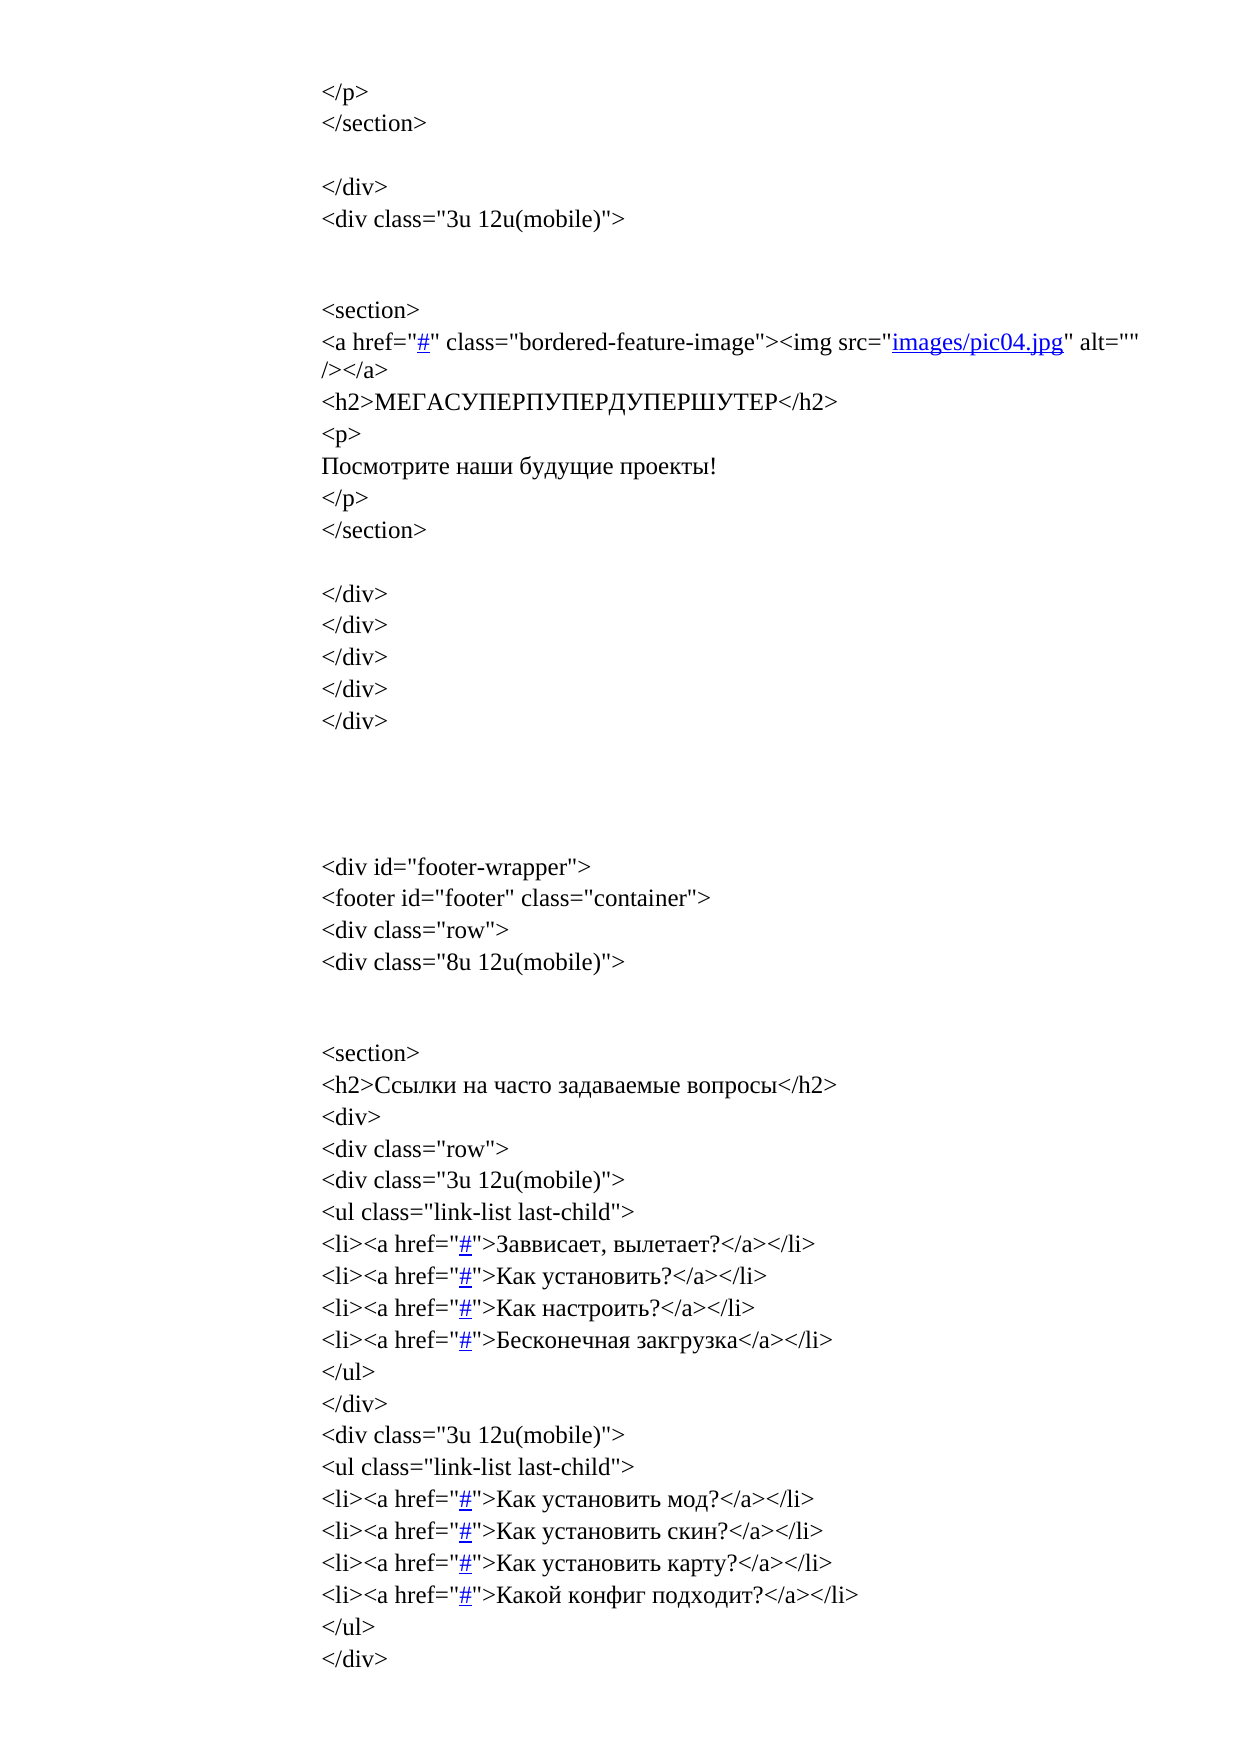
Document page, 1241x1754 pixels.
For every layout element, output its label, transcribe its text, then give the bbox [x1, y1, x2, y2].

table_cell [319, 1009, 1181, 1037]
table_cell [136, 171, 319, 202]
table_cell <h2>МЕГАСУПЕРПУПЕРДУПЕРШУТЕР</h2> [319, 386, 1181, 418]
table_cell [136, 1642, 319, 1674]
table_cell [319, 266, 1181, 293]
table_cell [319, 737, 1181, 768]
table_cell </section> [319, 514, 1181, 545]
table_cell </ul> [319, 1355, 1181, 1387]
table_cell <ul class="link-list last-child"> [319, 1451, 1181, 1483]
table_cell </div> [319, 705, 1181, 737]
table_cell [136, 545, 319, 577]
table_cell [136, 577, 319, 609]
table_cell [136, 1037, 319, 1068]
table_cell <li><a href="#">Как установить?</a></li> [319, 1260, 1181, 1292]
table_cell [136, 914, 319, 946]
table_cell </div> [319, 609, 1181, 641]
table_cell [136, 1579, 319, 1610]
table_cell <section> [319, 1037, 1181, 1068]
table_cell [136, 609, 319, 641]
table_cell Посмотрите наши будущие проекты! [319, 450, 1181, 482]
table_cell <li><a href="#">Как установить карту?</a></li> [319, 1547, 1181, 1578]
table_cell [136, 1451, 319, 1483]
table_cell [136, 75, 319, 107]
table_cell <li><a href="#">Как настроить?</a></li> [319, 1292, 1181, 1323]
table_cell [136, 1069, 319, 1100]
table_cell [319, 139, 1181, 171]
table_cell <div class="row"> [319, 914, 1181, 946]
table_cell </div> [319, 673, 1181, 705]
table_cell [136, 1419, 319, 1451]
table_cell </div> [319, 171, 1181, 202]
table_cell <li><a href="#">Как установить мод?</a></li> [319, 1483, 1181, 1515]
table_cell <li><a href="#">Заввисает, вылетает?</a></li> [319, 1228, 1181, 1260]
table_cell <h2>Ссылки на часто задаваемые вопросы</h2> [319, 1069, 1181, 1100]
table_cell [136, 450, 319, 482]
table_cell [136, 737, 319, 768]
table_cell [136, 1547, 319, 1578]
table_cell </div> [319, 577, 1181, 609]
table_cell <div class="3u 12u(mobile)"> [319, 1419, 1181, 1451]
table_cell <div id="footer-wrapper"> [319, 850, 1181, 882]
table_cell [136, 882, 319, 914]
table_cell <li><a href="#">Какой конфиг подходит?</a></li> [319, 1579, 1181, 1610]
table_cell [136, 139, 319, 171]
table_cell [136, 1228, 319, 1260]
table_cell [319, 769, 1181, 796]
table_cell [136, 514, 319, 545]
table_cell [136, 294, 319, 325]
table_cell [136, 1196, 319, 1228]
table_cell <div class="row"> [319, 1132, 1181, 1164]
table_cell <ul class="link-list last-child"> [319, 1196, 1181, 1228]
table_cell [319, 796, 1181, 823]
table_cell [136, 1355, 319, 1387]
table_cell [136, 1387, 319, 1419]
table_cell <section> [319, 294, 1181, 325]
table_cell [136, 1009, 319, 1037]
table_cell [136, 1515, 319, 1547]
table_cell [319, 234, 1181, 266]
table_cell <div class="3u 12u(mobile)"> [319, 1164, 1181, 1196]
table_cell [136, 1260, 319, 1292]
table_cell </ul> [319, 1610, 1181, 1642]
table_cell <li><a href="#">Бесконечная закгрузка</a></li> [319, 1324, 1181, 1355]
table_cell <div> [319, 1100, 1181, 1132]
table_cell [136, 850, 319, 882]
table_cell [136, 978, 319, 1009]
table_cell </div> [319, 1642, 1181, 1674]
table_cell [319, 823, 1181, 850]
table_cell [136, 386, 319, 418]
table_cell [136, 769, 319, 796]
table_cell <div class="3u 12u(mobile)"> [319, 203, 1181, 234]
table_cell [136, 1292, 319, 1323]
table_cell [136, 823, 319, 850]
table_cell [136, 203, 319, 234]
table_cell </p> [319, 482, 1181, 513]
table_cell </section> [319, 107, 1181, 139]
table_cell [136, 705, 319, 737]
table_cell [136, 1164, 319, 1196]
table_cell [136, 1132, 319, 1164]
table_cell </div> [319, 1387, 1181, 1419]
table_cell [319, 978, 1181, 1009]
table_cell [136, 325, 319, 386]
table_cell [136, 946, 319, 977]
table_cell </p> [319, 75, 1181, 107]
table_cell [136, 234, 319, 266]
table_cell [136, 1100, 319, 1132]
table_cell [136, 418, 319, 450]
table_cell <a href="#" class="bordered-feature-image"><img src="images/pic04.jpg" alt="" /></a> [319, 325, 1181, 386]
table_cell [136, 1324, 319, 1355]
table_cell <p> [319, 418, 1181, 450]
table_cell [136, 796, 319, 823]
table_cell <div class="8u 12u(mobile)"> [319, 946, 1181, 977]
table_cell [136, 107, 319, 139]
table_cell [136, 482, 319, 513]
table_cell [136, 641, 319, 673]
table_cell [136, 1610, 319, 1642]
table_cell [136, 266, 319, 293]
table_cell [136, 1483, 319, 1515]
table_cell [136, 673, 319, 705]
table_cell [319, 545, 1181, 577]
table_cell <footer id="footer" class="container"> [319, 882, 1181, 914]
table_cell </div> [319, 641, 1181, 673]
table_cell <li><a href="#">Как установить скин?</a></li> [319, 1515, 1181, 1547]
